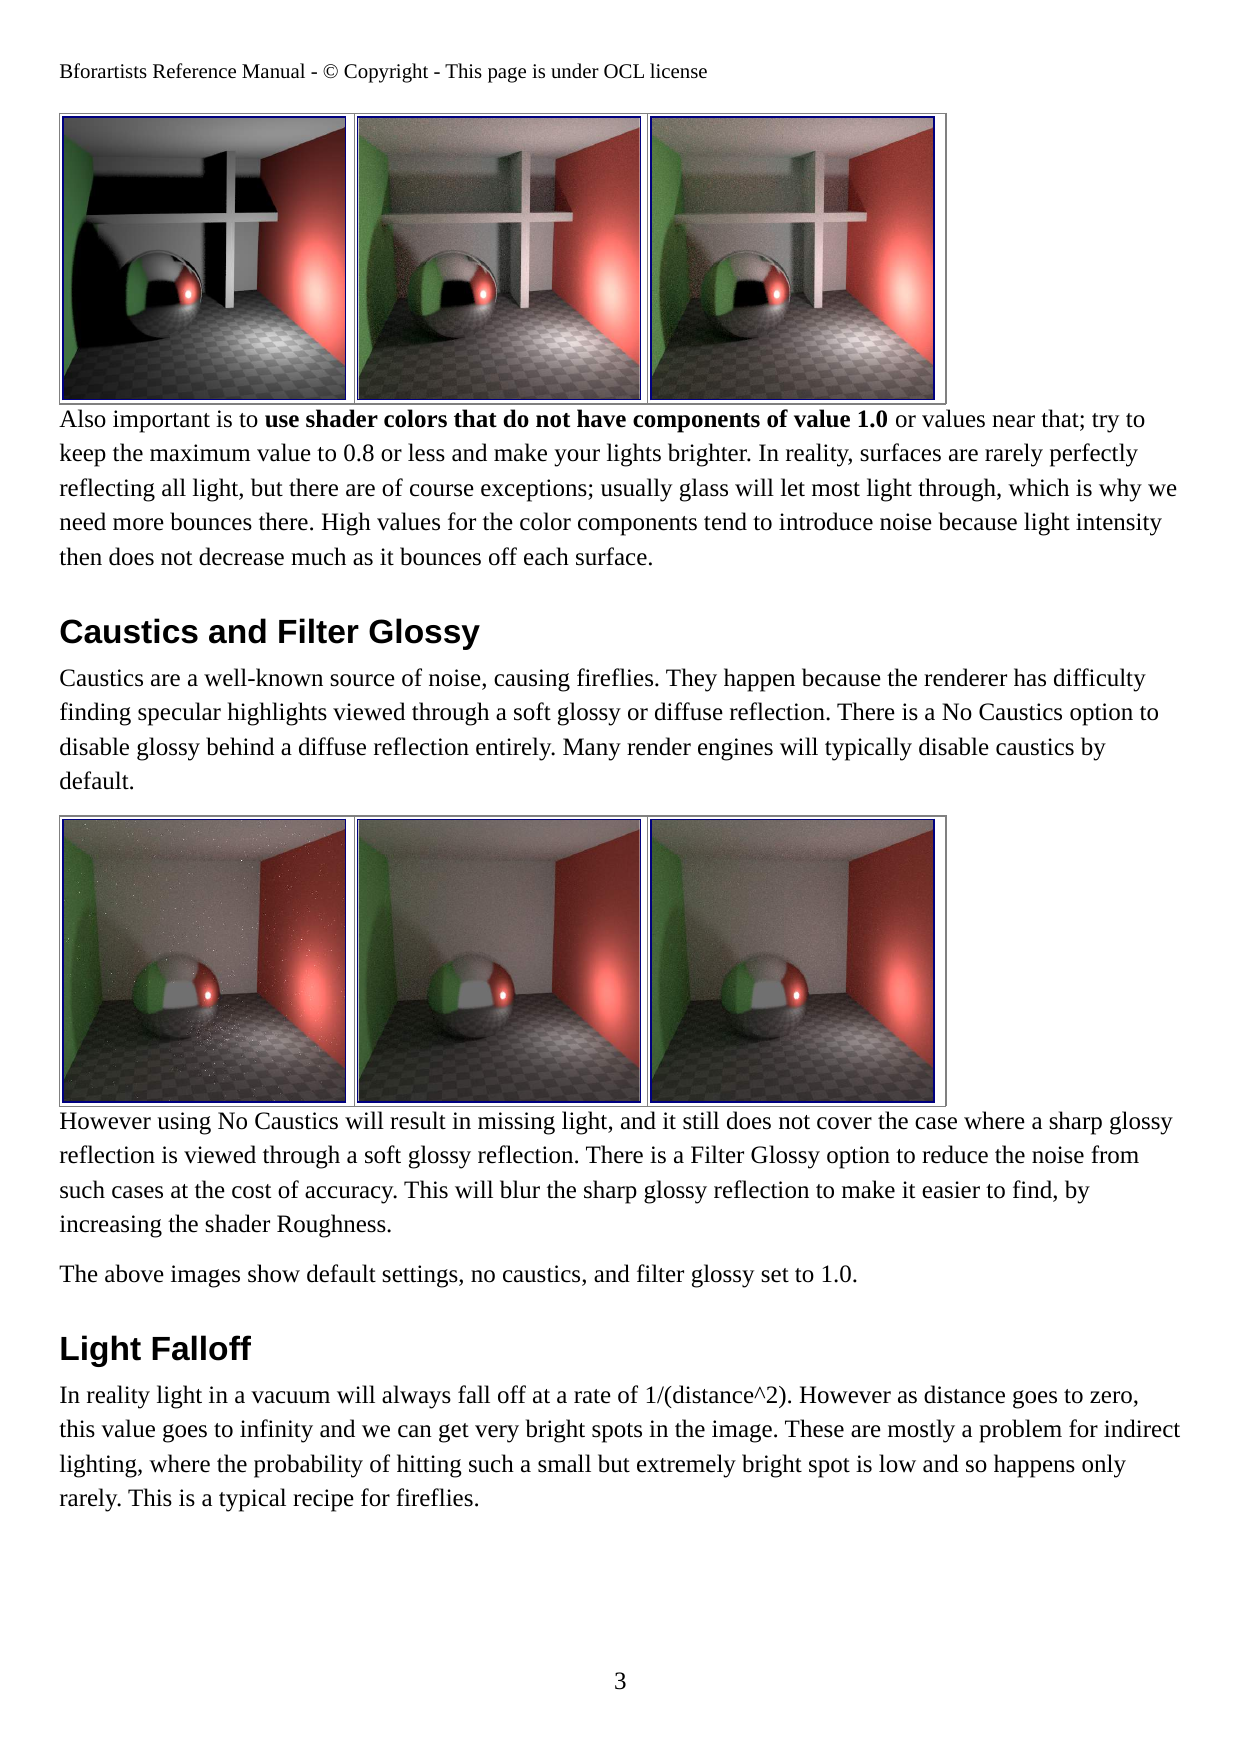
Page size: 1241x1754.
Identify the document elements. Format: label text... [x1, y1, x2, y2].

picture [358, 118, 640, 399]
picture [358, 820, 640, 1101]
text The above images show default settings, no caustics, and filter glossy set to 1.0. [59, 1259, 1181, 1287]
subtitle Caustics and Filter Glossy [59, 611, 1181, 650]
table_header [60, 114, 354, 403]
table_header [648, 114, 945, 403]
table_header [60, 817, 354, 1106]
picture [652, 820, 933, 1101]
table_header [355, 817, 647, 1106]
text Caustics are a well-known source of noise, causing fireflies. They happen because the renderer has difficulty finding specular highlights viewed through a soft glossy or diffuse reflection. There is a No Caustics option to disable glossy behind a diffuse reflection entirely. Many render engines will typically disable caustics by default. [59, 663, 1181, 795]
picture [64, 820, 345, 1101]
table_header [355, 114, 647, 403]
picture [64, 118, 345, 399]
text In reality light in a vacuum will always fall off at a rate of 1/(distance^2). However as distance goes to zero, this value goes to infinity and we can get very bright spots in the image. These are mostly a problem for indirect lighting, where the probability of hitting such a small but extremely bright spot is low and so happens only rarely. This is a typical recipe for fireflies. [59, 1380, 1181, 1512]
subtitle Light Falloff [59, 1328, 1181, 1367]
text However using No Caustics will result in missing light, and it still does not cover the case where a sharp glossy reflection is viewed through a soft glossy reflection. There is a Filter Glossy option to reduce the noise from such cases at the cost of accuracy. This will blur the sharp glossy reflection to make it easier to find, by increasing the shader Roughness. [59, 1106, 1181, 1238]
table_header [648, 817, 945, 1106]
picture [652, 118, 933, 399]
text Also important is to use shader colors that do not have components of value 1.0 or values near that; try to keep the maximum value to 0.8 or less and make your lights brighter. In reality, surfaces are rarely perfectly reflecting all light, but there are of course exceptions; usually glass will let most light through, which is why we need more bounces there. High values for the color components tend to introduce noise because light intensity then does not decrease much as it bounces off each surface. [59, 404, 1181, 570]
